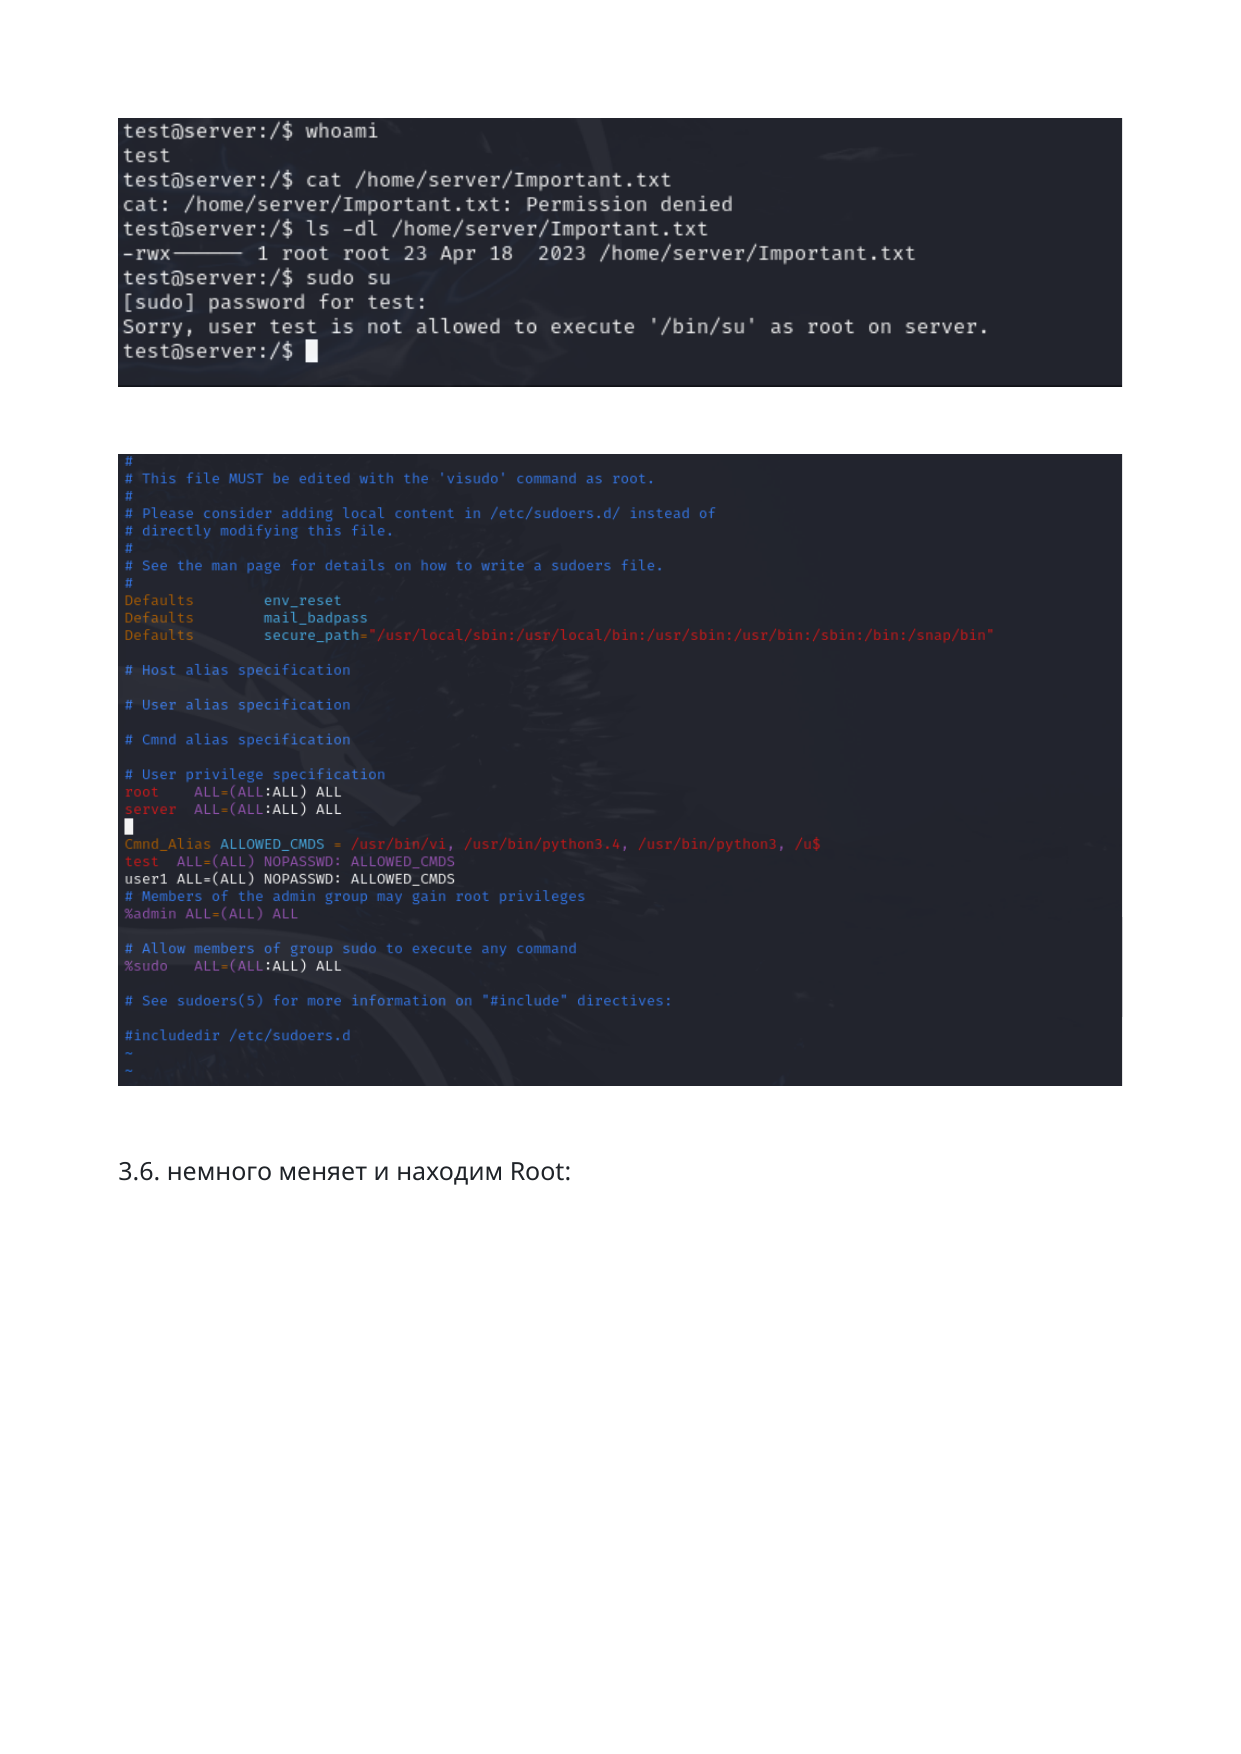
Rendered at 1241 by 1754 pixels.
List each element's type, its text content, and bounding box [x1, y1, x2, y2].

text 3.6. немного меняет и находим Root: [118, 1154, 1122, 1188]
picture [118, 118, 1123, 387]
picture [118, 454, 1123, 1086]
